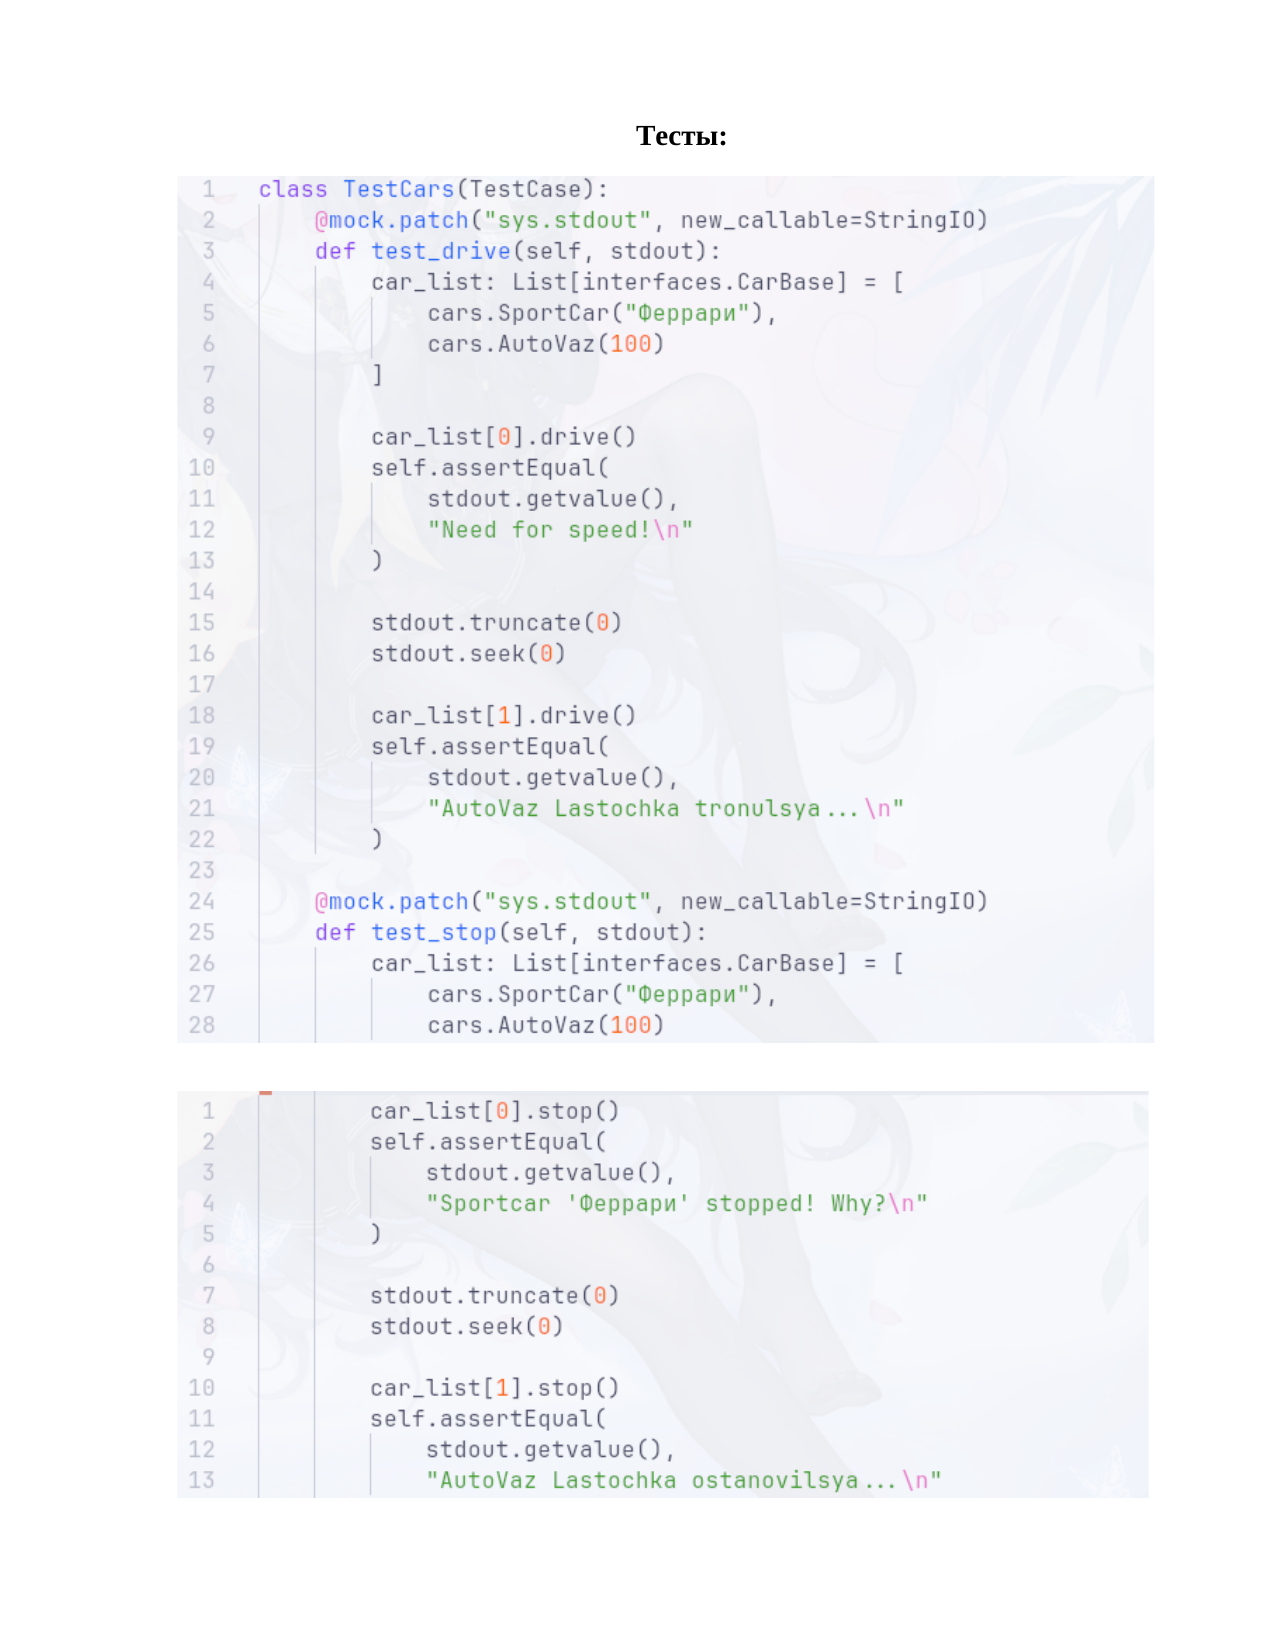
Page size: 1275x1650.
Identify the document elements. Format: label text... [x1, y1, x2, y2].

picture [177, 1091, 1149, 1498]
text Тесты: [177, 118, 1186, 152]
picture [177, 176, 1155, 1043]
